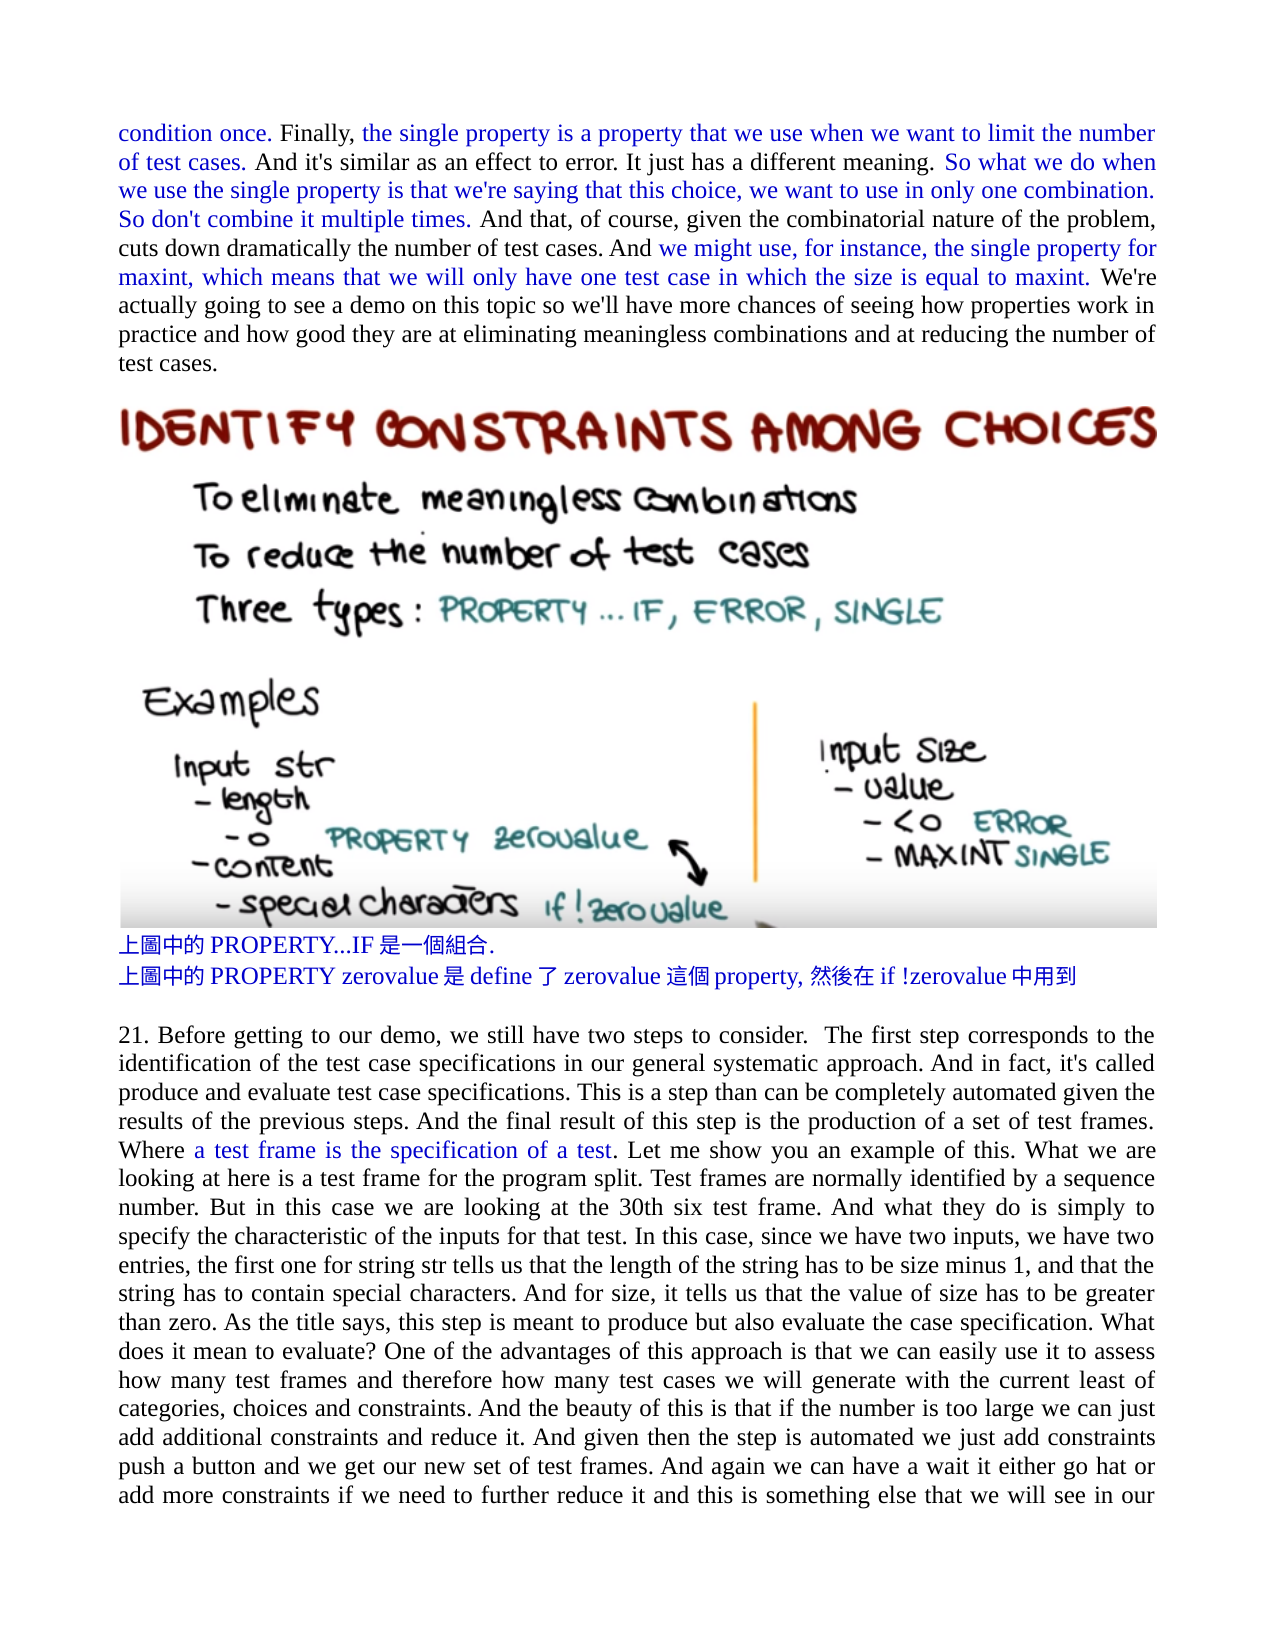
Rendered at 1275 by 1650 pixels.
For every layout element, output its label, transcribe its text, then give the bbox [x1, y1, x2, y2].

text 21. Before getting to our demo, we still have two steps to consider. The first step corresponds to the identification of the test case specifications in our general systematic approach. And in fact, it's called produce and evaluate test case specifications. This is a step than can be completely automated given the results of the previous steps. And the final result of this step is the production of a set of test frames. Where a test frame is the specification of a test. Let me show you an example of this. What we are looking at here is a test frame for the program split. Test frames are normally identified by a sequence number. But in this case we are looking at the 30th six test frame. And what they do is simply to specify the characteristic of the inputs for that test. In this case, since we have two inputs, we have two entries, the first one for string str tells us that the length of the string has to be size minus 1, and that the string has to contain special characters. And for size, it tells us that the value of size has to be greater than zero. As the title says, this step is meant to produce but also evaluate the case specification. What does it mean to evaluate? One of the advantages of this approach is that we can easily use it to assess how many test frames and therefore how many test cases we will generate with the current least of categories, choices and constraints. And the beauty of this is that if the number is too large we can just add additional constraints and reduce it. And given then the step is automated we just add constraints push a button and we get our new set of test frames. And again we can have a wait it either go hat or add more constraints if we need to further reduce it and this is something else that we will see in our [118, 1020, 1157, 1508]
text condition once. Finally, the single property is a property that we use when we want to limit the number of test cases. And it's similar as an effect to error. It just has a different meaning. So what we do when we use the single property is that we're saying that this choice, we want to use in only one combination. So don't combine it multiple times. And that, of course, given the combinatorial nature of the problem, cuts down dramatically the number of test cases. And we might use, for instance, the single property for maxint, which means that we will only have one test case in which the size is equal to maxint. We're actually going to see a demo on this topic so we'll have more chances of seeing how properties work in practice and how good they are at eliminating meaningless combinations and at reducing the number of test cases. [118, 118, 1157, 377]
picture [118, 405, 1157, 928]
text 上圖中的PROPERTY zerovalue是define了zerovalue這個property, 然後在if !zerovalue中用到 [118, 959, 1157, 991]
text 上圖中的PROPERTY...IF是一個組合. [118, 928, 1157, 959]
